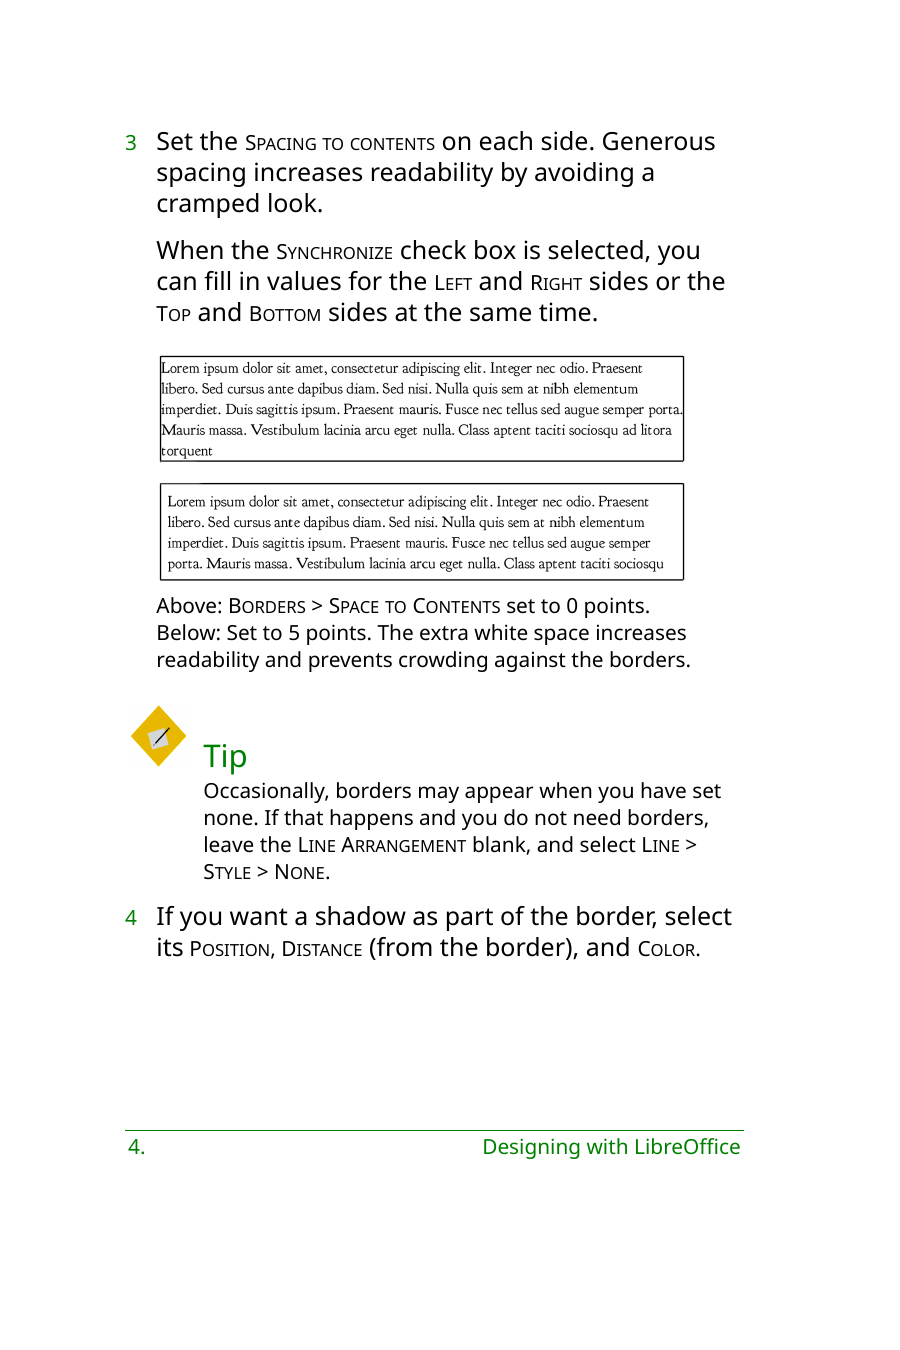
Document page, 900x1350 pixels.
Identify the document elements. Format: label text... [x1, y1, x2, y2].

picture [156, 351, 689, 584]
text When the Synchronize check box is selected, you can fill in values for the Left and Right sides or the Top and Bottom sides at the same time. [156, 234, 744, 328]
list Set the Spacing to contents on each side. Generous spacing increases readability by avoiding a cramped look. [125, 125, 744, 219]
text Occasionally, borders may appear when you have set none. If that happens and you do not need borders, leave the Line Arrangement blank, and select Line > Style > None. [203, 776, 744, 885]
list Tip [125, 704, 744, 776]
table_header [689, 351, 712, 584]
picture [126, 704, 189, 768]
list If you want a shadow as part of the border, select its Position, Distance (from the border), and Color. [125, 900, 744, 963]
table_cell Above: Borders > Space to Contents set to 0 points. Below: Set to 5 points. The extra white space increases readability and prevents crowding against the borders. [156, 584, 712, 673]
